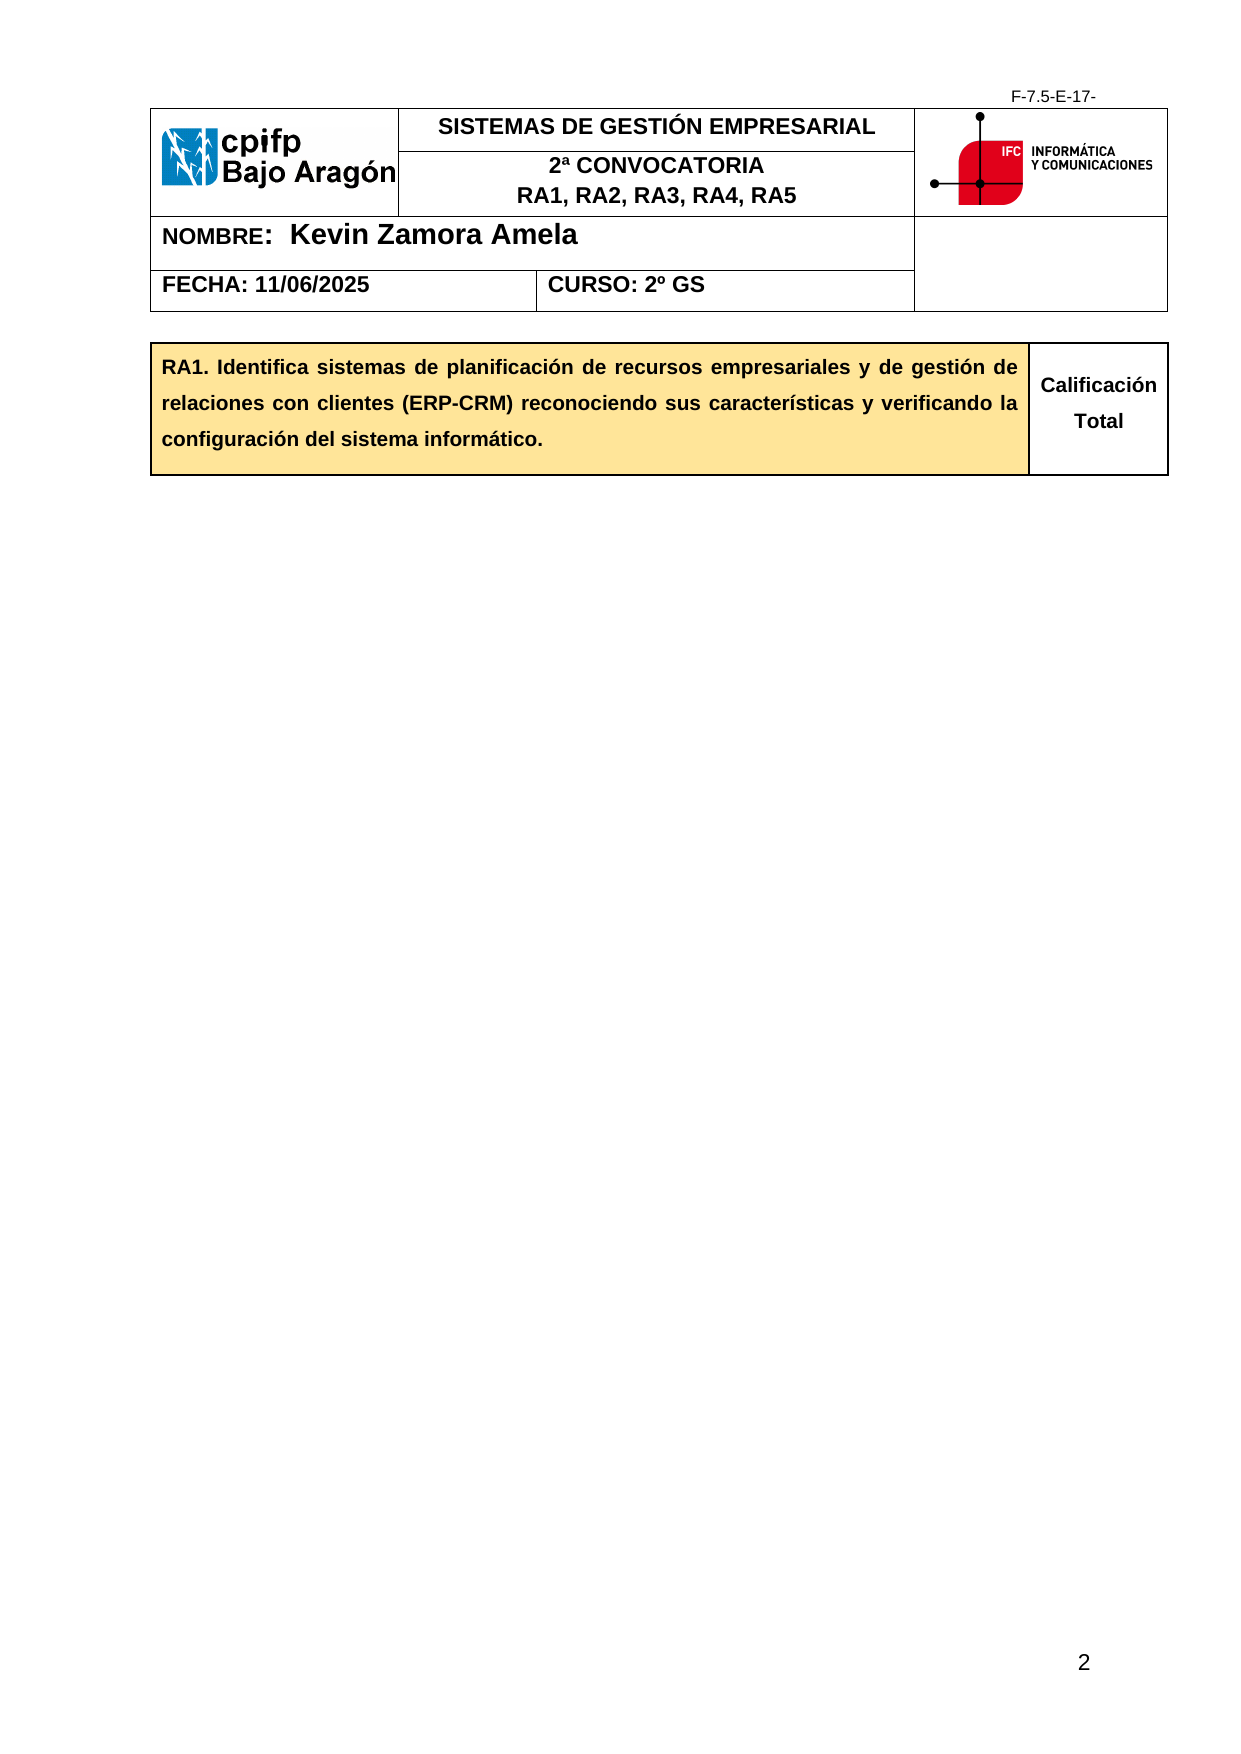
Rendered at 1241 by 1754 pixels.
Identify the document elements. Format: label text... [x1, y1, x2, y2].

picture [930, 112, 1153, 205]
picture [161, 127, 397, 190]
table_header RA1. Identifica sistemas de planificación de recursos empresariales y de gestión de relaciones con clientes (ERP-CRM) reconociendo sus características y verificando la configuración del sistema informático. [152, 344, 1028, 474]
table_header Calificación Total [1030, 344, 1167, 474]
